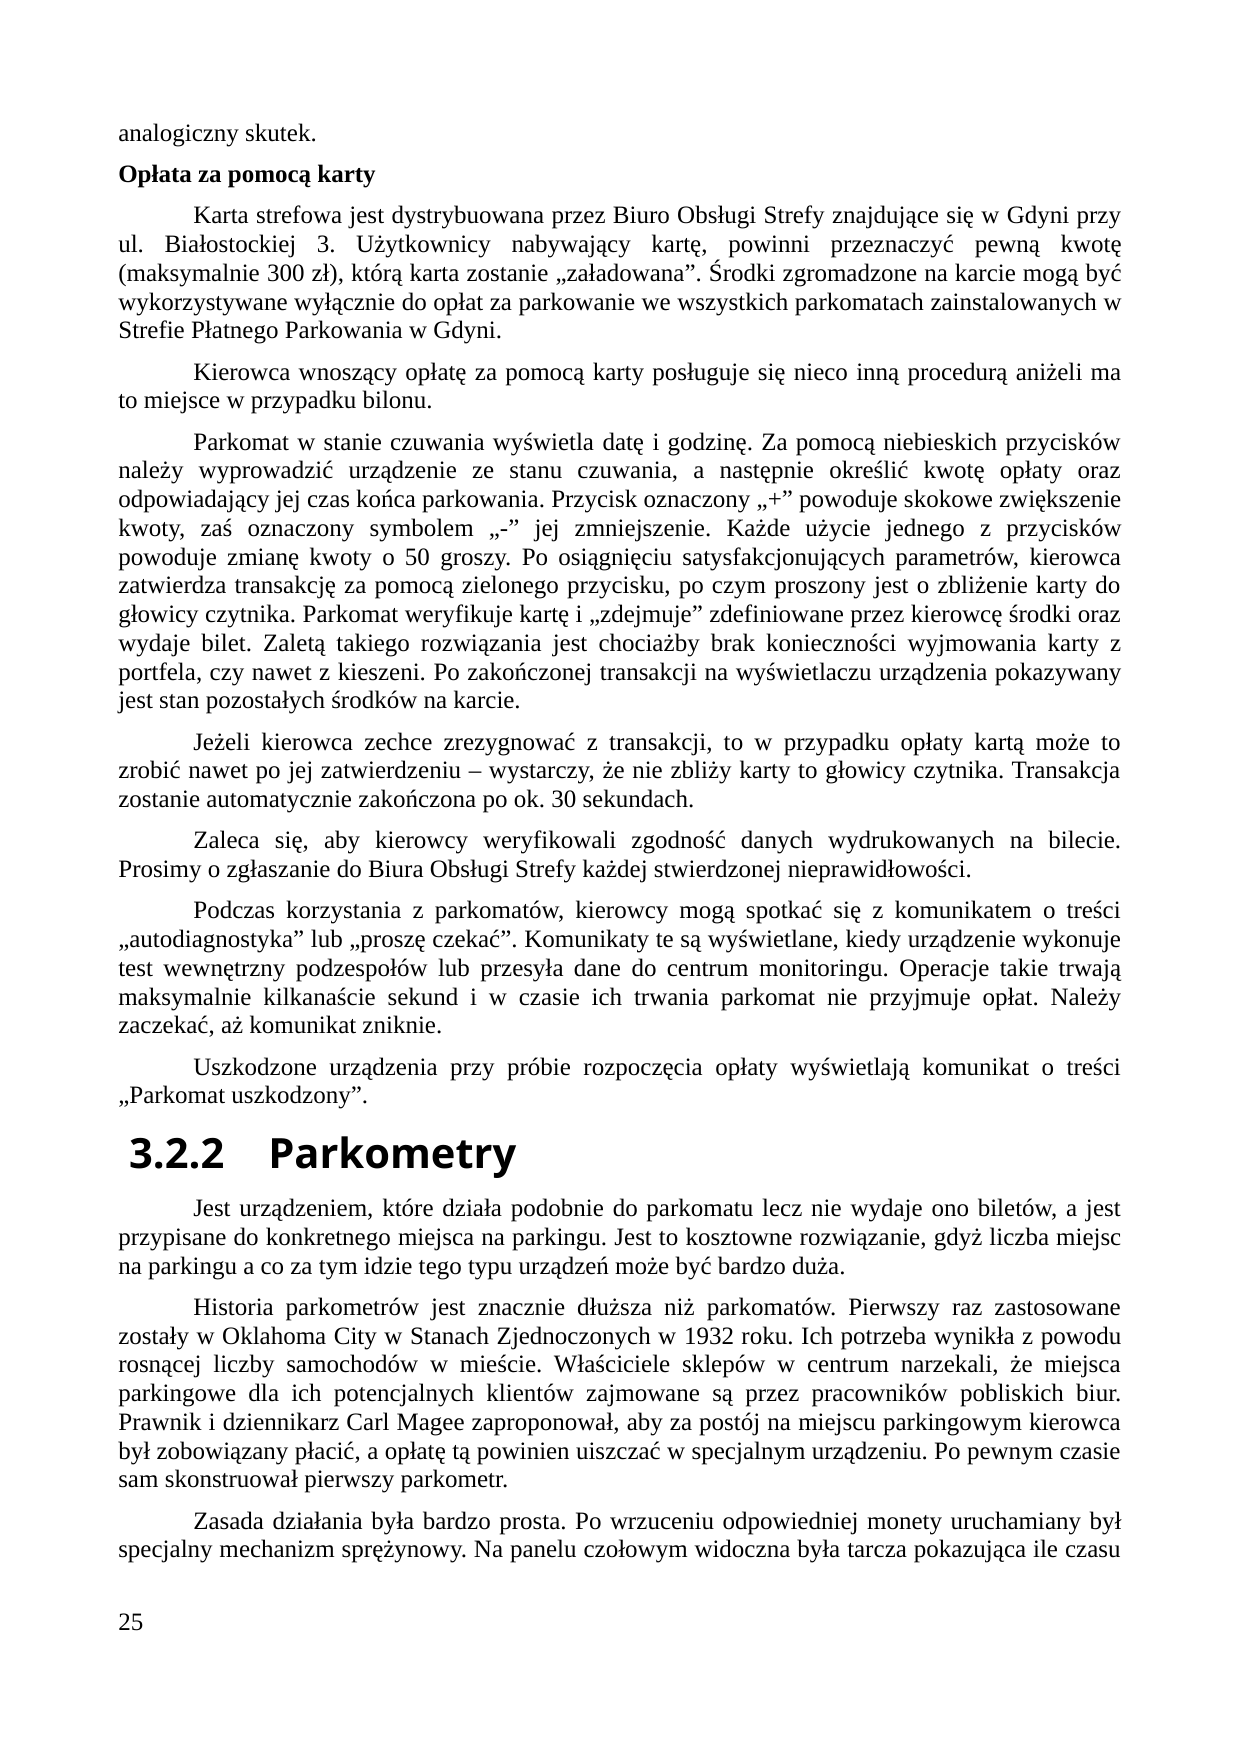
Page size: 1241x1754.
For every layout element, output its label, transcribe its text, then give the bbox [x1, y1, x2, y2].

text Zaleca się, aby kierowcy weryfikowali zgodność danych wydrukowanych na bilecie. Prosimy o zgłaszanie do Biura Obsługi Strefy każdej stwierdzonej nieprawidłowości. [118, 826, 1122, 883]
text Parkomat w stanie czuwania wyświetla datę i godzinę. Za pomocą niebieskich przycisków należy wyprowadzić urządzenie ze stanu czuwania, a następnie określić kwotę opłaty oraz odpowiadający jej czas końca parkowania. Przycisk oznaczony „+” powoduje skokowe zwiększenie kwoty, zaś oznaczony symbolem „-” jej zmniejszenie. Każde użycie jednego z przycisków powoduje zmianę kwoty o 50 groszy. Po osiągnięciu satysfakcjonujących parametrów, kierowca zatwierdza transakcję za pomocą zielonego przycisku, po czym proszony jest o zbliżenie karty do głowicy czytnika. Parkomat weryfikuje kartę i „zdejmuje” zdefiniowane przez kierowcę środki oraz wydaje bilet. Zaletą takiego rozwiązania jest chociażby brak konieczności wyjmowania karty z portfela, czy nawet z kieszeni. Po zakończonej transakcji na wyświetlaczu urządzenia pokazywany jest stan pozostałych środków na karcie. [118, 427, 1122, 714]
text Opłata za pomocą karty [118, 159, 1122, 188]
text Jest urządzeniem, które działa podobnie do parkomatu lecz nie wydaje ono biletów, a jest przypisane do konkretnego miejsca na parkingu. Jest to kosztowne rozwiązanie, gdyż liczba miejsc na parkingu a co za tym idzie tego typu urządzeń może być bardzo duża. [118, 1193, 1122, 1279]
text Zasada działania była bardzo prosta. Po wrzuceniu odpowiedniej monety uruchamiany był specjalny mechanizm sprężynowy. Na panelu czołowym widoczna była tarcza pokazująca ile czasu [118, 1506, 1122, 1563]
text analogiczny skutek. [118, 118, 1122, 147]
text Uszkodzone urządzenia przy próbie rozpoczęcia opłaty wyświetlają komunikat o treści „Parkomat uszkodzony”. [118, 1052, 1122, 1109]
text Jeżeli kierowca zechce zrezygnować z transakcji, to w przypadku opłaty kartą może to zrobić nawet po jej zatwierdzeniu – wystarczy, że nie zbliży karty to głowicy czytnika. Transakcja zostanie automatycznie zakończona po ok. 30 sekundach. [118, 727, 1122, 813]
text Karta strefowa jest dystrybuowana przez Biuro Obsługi Strefy znajdujące się w Gdyni przy ul. Białostockiej 3. Użytkownicy nabywający kartę, powinni przeznaczyć pewną kwotę (maksymalnie 300 zł), którą karta zostanie „załadowana”. Środki zgromadzone na karcie mogą być wykorzystywane wyłącznie do opłat za parkowanie we wszystkich parkomatach zainstalowanych w Strefie Płatnego Parkowania w Gdyni. [118, 201, 1122, 344]
text Historia parkometrów jest znacznie dłuższa niż parkomatów. Pierwszy raz zastosowane zostały w Oklahoma City w Stanach Zjednoczonych w 1932 roku. Ich potrzeba wynikła z powodu rosnącej liczby samochodów w mieście. Właściciele sklepów w centrum narzekali, że miejsca parkingowe dla ich potencjalnych klientów zajmowane są przez pracowników pobliskich biur. Prawnik i dziennikarz Carl Magee zaproponował, aby za postój na miejscu parkingowym kierowca był zobowiązany płacić, a opłatę tą powinien uiszczać w specjalnym urządzeniu. Po pewnym czasie sam skonstruował pierwszy parkometr. [118, 1292, 1122, 1493]
subtitle Parkometry [118, 1124, 1122, 1181]
text Kierowca wnoszący opłatę za pomocą karty posługuje się nieco inną procedurą aniżeli ma to miejsce w przypadku bilonu. [118, 357, 1122, 414]
text Podczas korzystania z parkomatów, kierowcy mogą spotkać się z komunikatem o treści „autodiagnostyka” lub „proszę czekać”. Komunikaty te są wyświetlane, kiedy urządzenie wykonuje test wewnętrzny podzespołów lub przesyła dane do centrum monitoringu. Operacje takie trwają maksymalnie kilkanaście sekund i w czasie ich trwania parkomat nie przyjmuje opłat. Należy zaczekać, aż komunikat zniknie. [118, 896, 1122, 1039]
